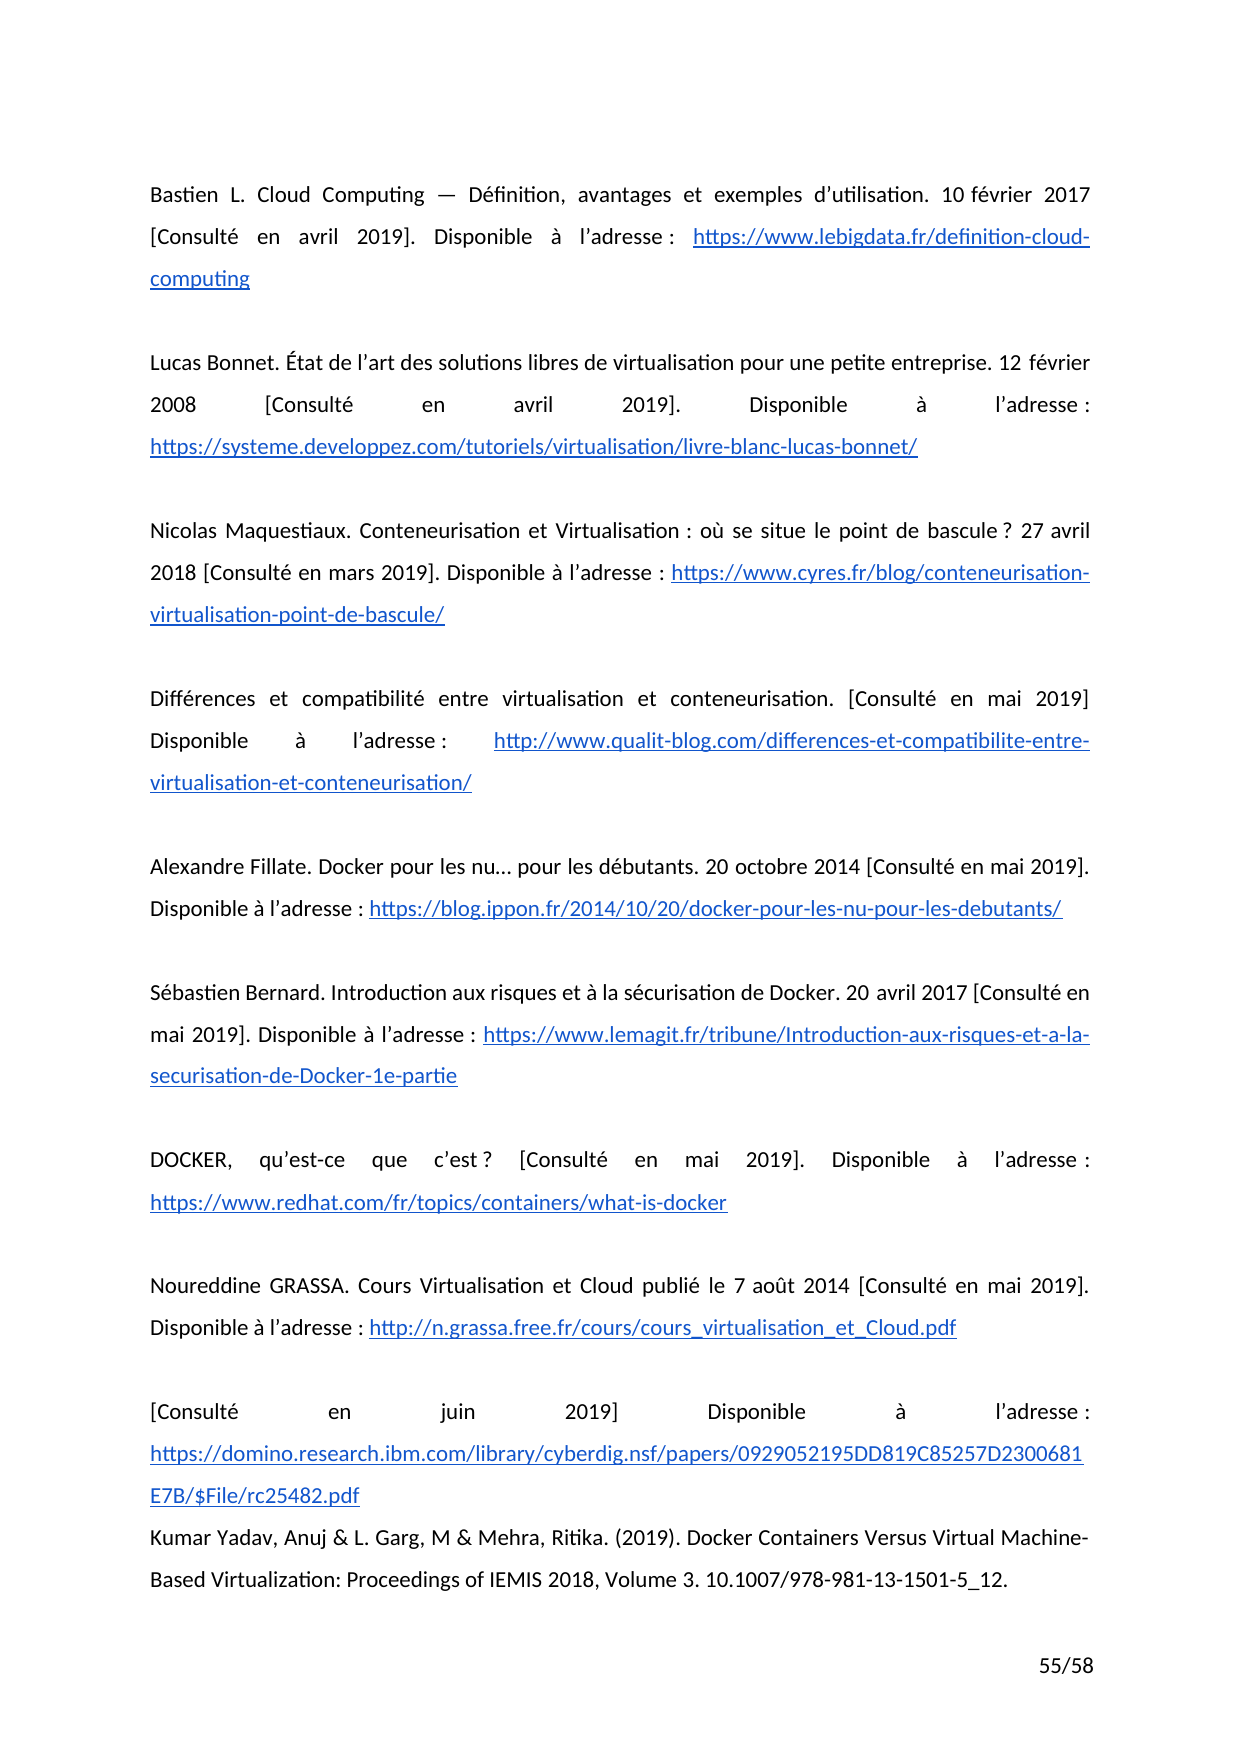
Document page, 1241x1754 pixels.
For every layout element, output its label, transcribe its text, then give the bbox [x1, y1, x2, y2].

text Bastien L. Cloud Computing — Définition, avantages et exemples d’utilisation. 10 février 2017 [Consulté en avril 2019]. Disponible à l’adresse : https://www.lebigdata.fr/definition-cloud-computing [150, 180, 1090, 292]
text [Consulté en juin 2019] Disponible à l’adresse : https://domino.research.ibm.com/library/cyberdig.nsf/papers/0929052195DD819C85257D2300681E7B/$File/rc25482.pdf [150, 1397, 1090, 1509]
text Lucas Bonnet. État de l’art des solutions libres de virtualisation pour une petite entreprise. 12 février 2008 [Consulté en avril 2019]. Disponible à l’adresse : https://systeme.developpez.com/tutoriels/virtualisation/livre-blanc-lucas-bonnet/ [150, 348, 1090, 460]
text Noureddine GRASSA. Cours Virtualisation et Cloud publié le 7 août 2014 [Consulté en mai 2019]. Disponible à l’adresse : http://n.grassa.free.fr/cours/cours_virtualisation_et_Cloud.pdf [150, 1272, 1090, 1342]
text Différences et compatibilité entre virtualisation et conteneurisation. [Consulté en mai 2019] Disponible à l’adresse : http://www.qualit-blog.com/differences-et-compatibilite-entre-virtualisation-et-conteneurisation/ [150, 684, 1090, 796]
text Nicolas Maquestiaux. Conteneurisation et Virtualisation : où se situe le point de bascule ? 27 avril 2018 [Consulté en mars 2019]. Disponible à l’adresse : https://www.cyres.fr/blog/conteneurisation-virtualisation-point-de-bascule/ [150, 516, 1090, 628]
text Sébastien Bernard. Introduction aux risques et à la sécurisation de Docker. 20 avril 2017 [Consulté en mai 2019]. Disponible à l’adresse : https://www.lemagit.fr/tribune/Introduction-aux-risques-et-a-la-securisation-de-Docker-1e-partie [150, 978, 1090, 1090]
text DOCKER, qu’est-ce que c’est ? [Consulté en mai 2019]. Disponible à l’adresse : https://www.redhat.com/fr/topics/containers/what-is-docker [150, 1146, 1090, 1216]
text Kumar Yadav, Anuj & L. Garg, M & Mehra, Ritika. (2019). Docker Containers Versus Virtual Machine-Based Virtualization: Proceedings of IEMIS 2018, Volume 3. 10.1007/978-981-13-1501-5_12. [150, 1523, 1090, 1593]
text Alexandre Fillate. Docker pour les nu… pour les débutants. 20 octobre 2014 [Consulté en mai 2019]. Disponible à l’adresse : https://blog.ippon.fr/2014/10/20/docker-pour-les-nu-pour-les-debutants/ [150, 852, 1090, 922]
